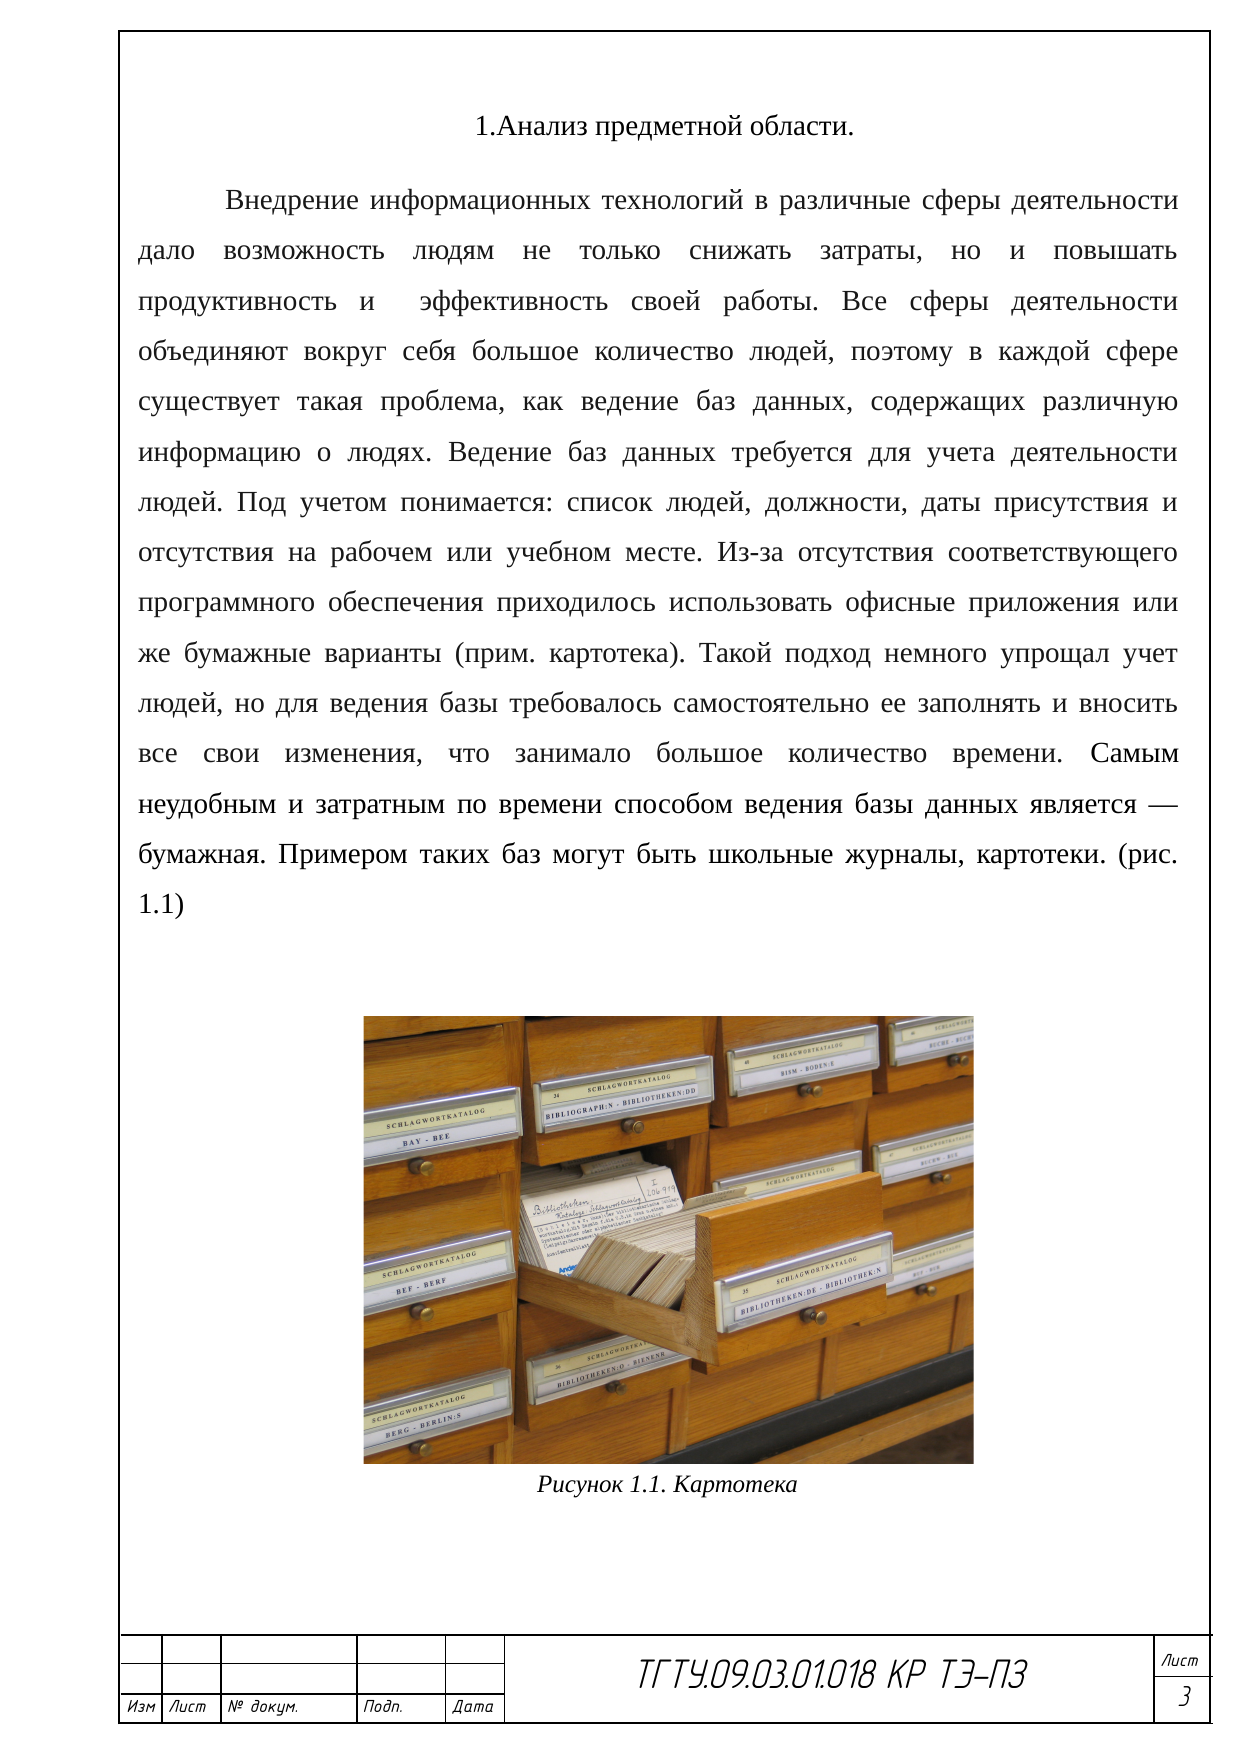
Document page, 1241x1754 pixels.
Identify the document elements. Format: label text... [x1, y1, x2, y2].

picture [363, 1016, 974, 1464]
text Рисунок 1.1. Картотека [363, 1464, 974, 1497]
subtitle 1.Анализ предметной области. [150, 108, 1179, 142]
text Внедрение информационных технологий в различные сферы деятельности дало возможность людям не только снижать затраты, но и повышать продуктивность и эффективность своей работы. Все сферы деятельности объединяют вокруг себя большое количество людей, поэтому в каждой сфере существует такая проблема, как ведение баз данных, содержащих различную информацию о людях. Ведение баз данных требуется для учета деятельности людей. Под учетом понимается: список людей, должности, даты присутствия и отсутствия на рабочем или учебном месте. Из-за отсутствия соответствующего программного обеспечения приходилось использовать офисные приложения или же бумажные варианты (прим. картотека). Такой подход немного упрощал учет людей, но для ведения базы требовалось самостоятельно ее заполнять и вносить все свои изменения, что занимало большое количество времени. Самым неудобным и затратным по времени способом ведения базы данных является — бумажная. Примером таких баз могут быть школьные журналы, картотеки. (рис. 1.1) [138, 182, 1179, 920]
